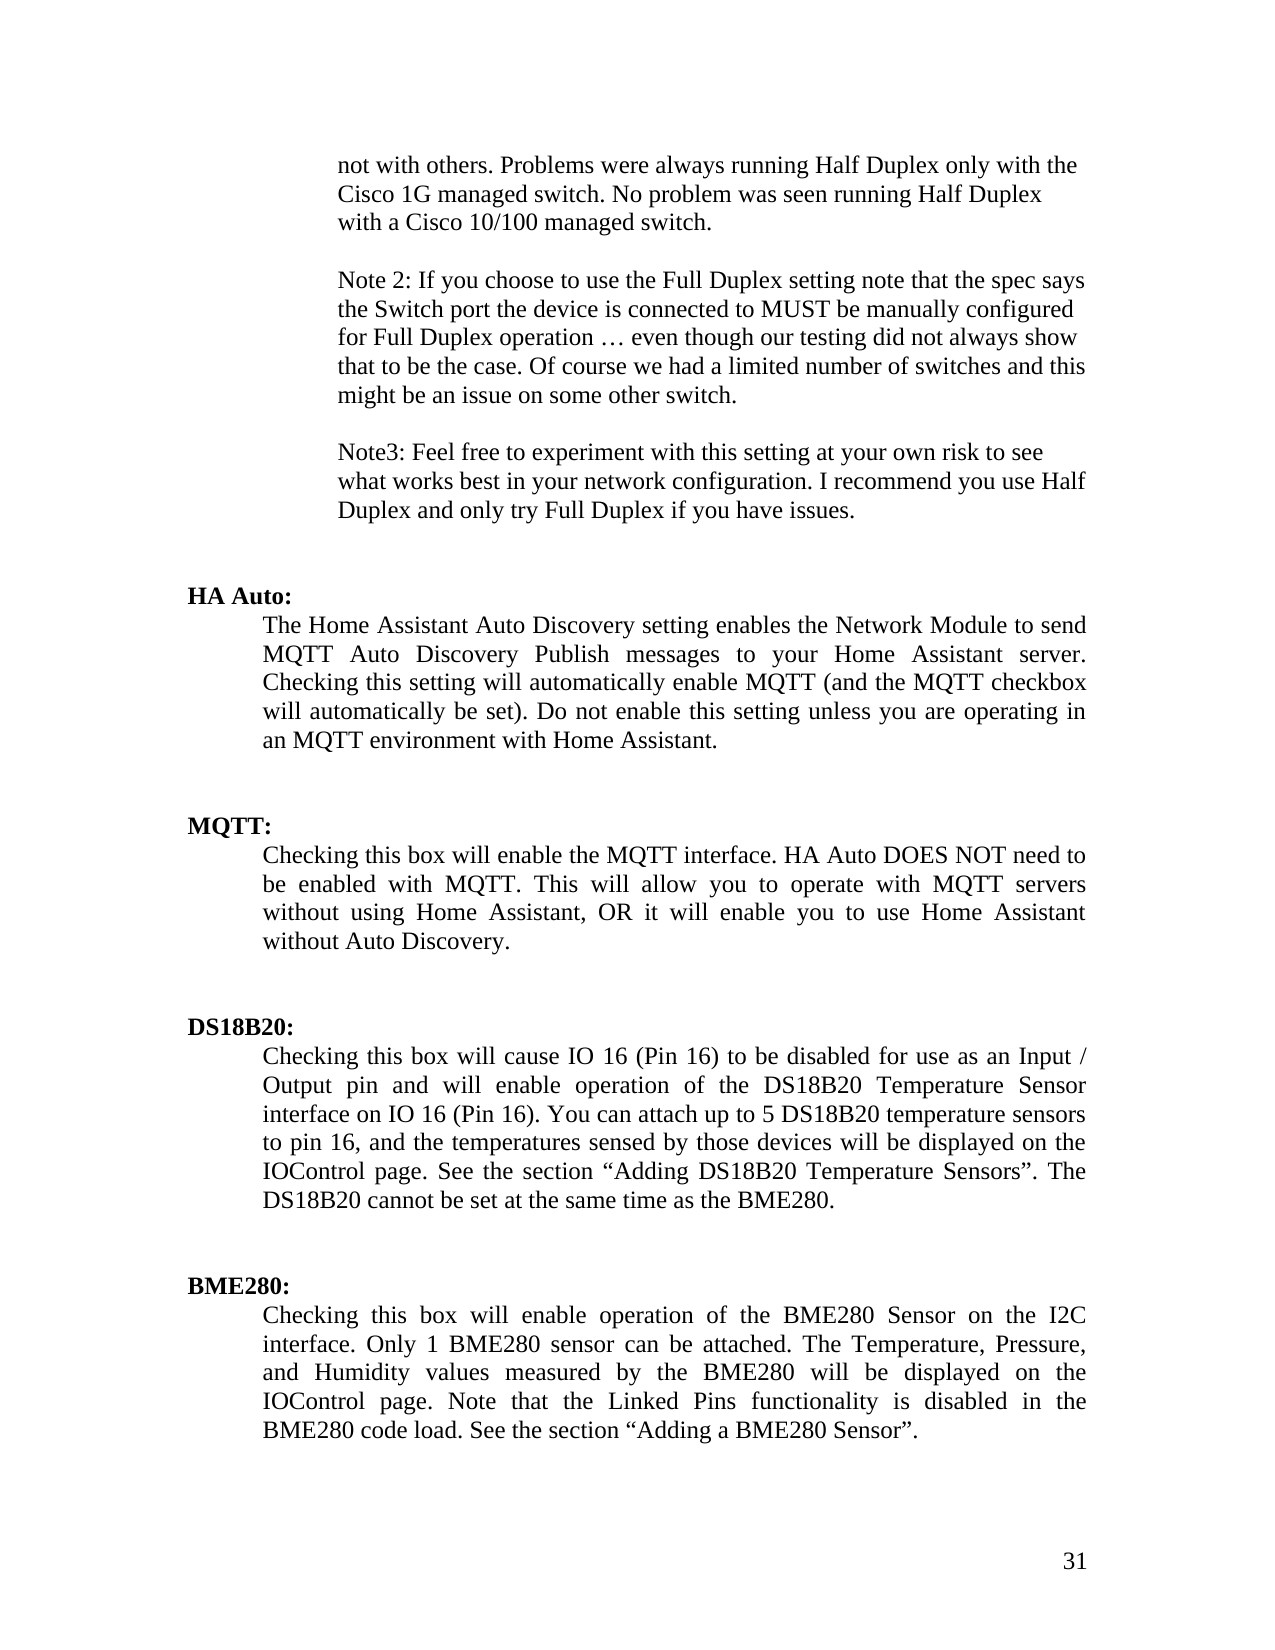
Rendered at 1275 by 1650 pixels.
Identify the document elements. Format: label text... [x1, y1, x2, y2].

text not with others. Problems were always running Half Duplex only with the Cisco 1G managed switch. No problem was seen running Half Duplex with a Cisco 10/100 managed switch. [337, 150, 1087, 236]
text The Home Assistant Auto Discovery setting enables the Network Module to send MQTT Auto Discovery Publish messages to your Home Assistant server. Checking this setting will automatically enable MQTT (and the MQTT checkbox will automatically be set). Do not enable this setting unless you are operating in an MQTT environment with Home Assistant. [262, 610, 1087, 754]
text BME280: [187, 1271, 1087, 1300]
text Checking this box will enable operation of the BME280 Sensor on the I2C interface. Only 1 BME280 sensor can be attached. The Temperature, Pressure, and Humidity values measured by the BME280 will be displayed on the IOControl page. Note that the Linked Pins functionality is disabled in the BME280 code load. See the section “Adding a BME280 Sensor”. [262, 1300, 1087, 1444]
text HA Auto: [187, 581, 1087, 610]
text MQTT: [187, 811, 1087, 840]
text Checking this box will cause IO 16 (Pin 16) to be disabled for use as an Input / Output pin and will enable operation of the DS18B20 Temperature Sensor interface on IO 16 (Pin 16). You can attach up to 5 DS18B20 temperature sensors to pin 16, and the temperatures sensed by those devices will be displayed on the IOControl page. See the section “Adding DS18B20 Temperature Sensors”. The DS18B20 cannot be set at the same time as the BME280. [262, 1041, 1087, 1214]
text Note 2: If you choose to use the Full Duplex setting note that the spec says the Switch port the device is connected to MUST be manually configured for Full Duplex operation … even though our testing did not always show that to be the case. Of course we had a limited number of switches and this might be an issue on some other switch. [337, 265, 1087, 409]
text Checking this box will enable the MQTT interface. HA Auto DOES NOT need to be enabled with MQTT. This will allow you to operate with MQTT servers without using Home Assistant, OR it will enable you to use Home Assistant without Auto Discovery. [262, 840, 1087, 955]
text Note3: Feel free to experiment with this setting at your own risk to see what works best in your network configuration. I recommend you use Half Duplex and only try Full Duplex if you have issues. [337, 437, 1087, 524]
text DS18B20: [187, 1012, 1087, 1041]
